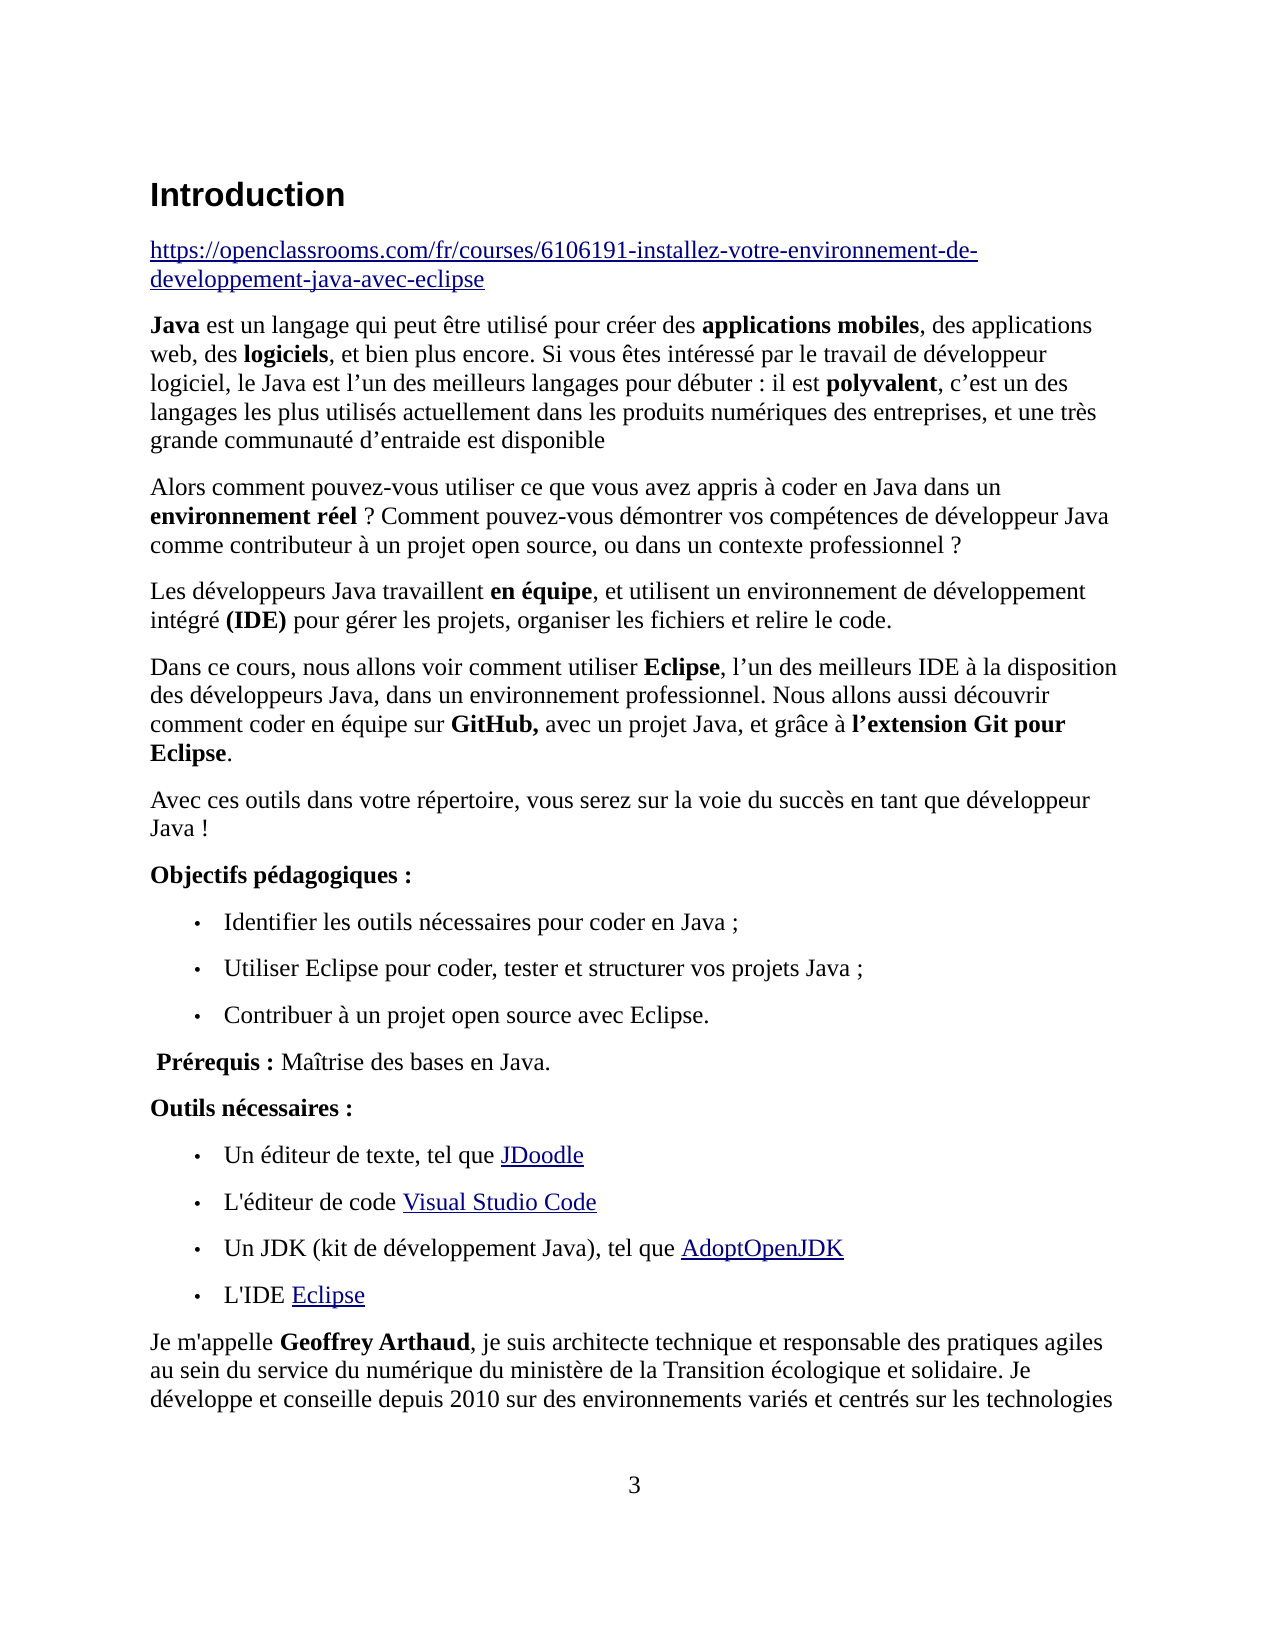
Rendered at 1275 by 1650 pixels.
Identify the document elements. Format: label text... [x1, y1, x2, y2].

list Contribuer à un projet open source avec Eclipse. [194, 1000, 1125, 1029]
list Un éditeur de texte, tel que JDoodle [194, 1140, 1125, 1169]
list L'IDE Eclipse [194, 1280, 1125, 1309]
text Java est un langage qui peut être utilisé pour créer des applications mobiles, des applications web, des logiciels, et bien plus encore. Si vous êtes intéressé par le travail de développeur logiciel, le Java est l’un des meilleurs langages pour débuter : il est polyvalent, c’est un des langages les plus utilisés actuellement dans les produits numériques des entreprises, et une très grande communauté d’entraide est disponible [150, 311, 1125, 454]
text Je m'appelle Geoffrey Arthaud, je suis architecte technique et responsable des pratiques agiles au sein du service du numérique du ministère de la Transition écologique et solidaire. Je développe et conseille depuis 2010 sur des environnements variés et centrés sur les technologies [150, 1327, 1125, 1413]
text Prérequis : Maîtrise des bases en Java. [150, 1047, 1125, 1076]
list Un JDK (kit de développement Java), tel que AdoptOpenJDK [194, 1233, 1125, 1262]
text Dans ce cours, nous allons voir comment utiliser Eclipse, l’un des meilleurs IDE à la disposition des développeurs Java, dans un environnement professionnel. Nous allons aussi découvrir comment coder en équipe sur GitHub, avec un projet Java, et grâce à l’extension Git pour Eclipse. [150, 652, 1125, 767]
text Avec ces outils dans votre répertoire, vous serez sur la voie du succès en tant que développeur Java ! [150, 785, 1125, 842]
text Les développeurs Java travaillent en équipe, et utilisent un environnement de développement intégré (IDE) pour gérer les projets, organiser les fichiers et relire le code. [150, 576, 1125, 634]
text Outils nécessaires : [150, 1093, 1125, 1122]
text Objectifs pédagogiques : [150, 860, 1125, 889]
text Alors comment pouvez-vous utiliser ce que vous avez appris à coder en Java dans un environnement réel ? Comment pouvez-vous démontrer vos compétences de développeur Java comme contributeur à un projet open source, ou dans un contexte professionnel ? [150, 472, 1125, 558]
text https://openclassrooms.com/fr/courses/6106191-installez-votre-environnement-de-developpement-java-avec-eclipse [150, 235, 1125, 293]
list Identifier les outils nécessaires pour coder en Java ; [194, 907, 1125, 936]
subtitle Introduction [150, 175, 1125, 214]
list L'éditeur de code Visual Studio Code [194, 1187, 1125, 1216]
list Utiliser Eclipse pour coder, tester et structurer vos projets Java ; [194, 953, 1125, 982]
